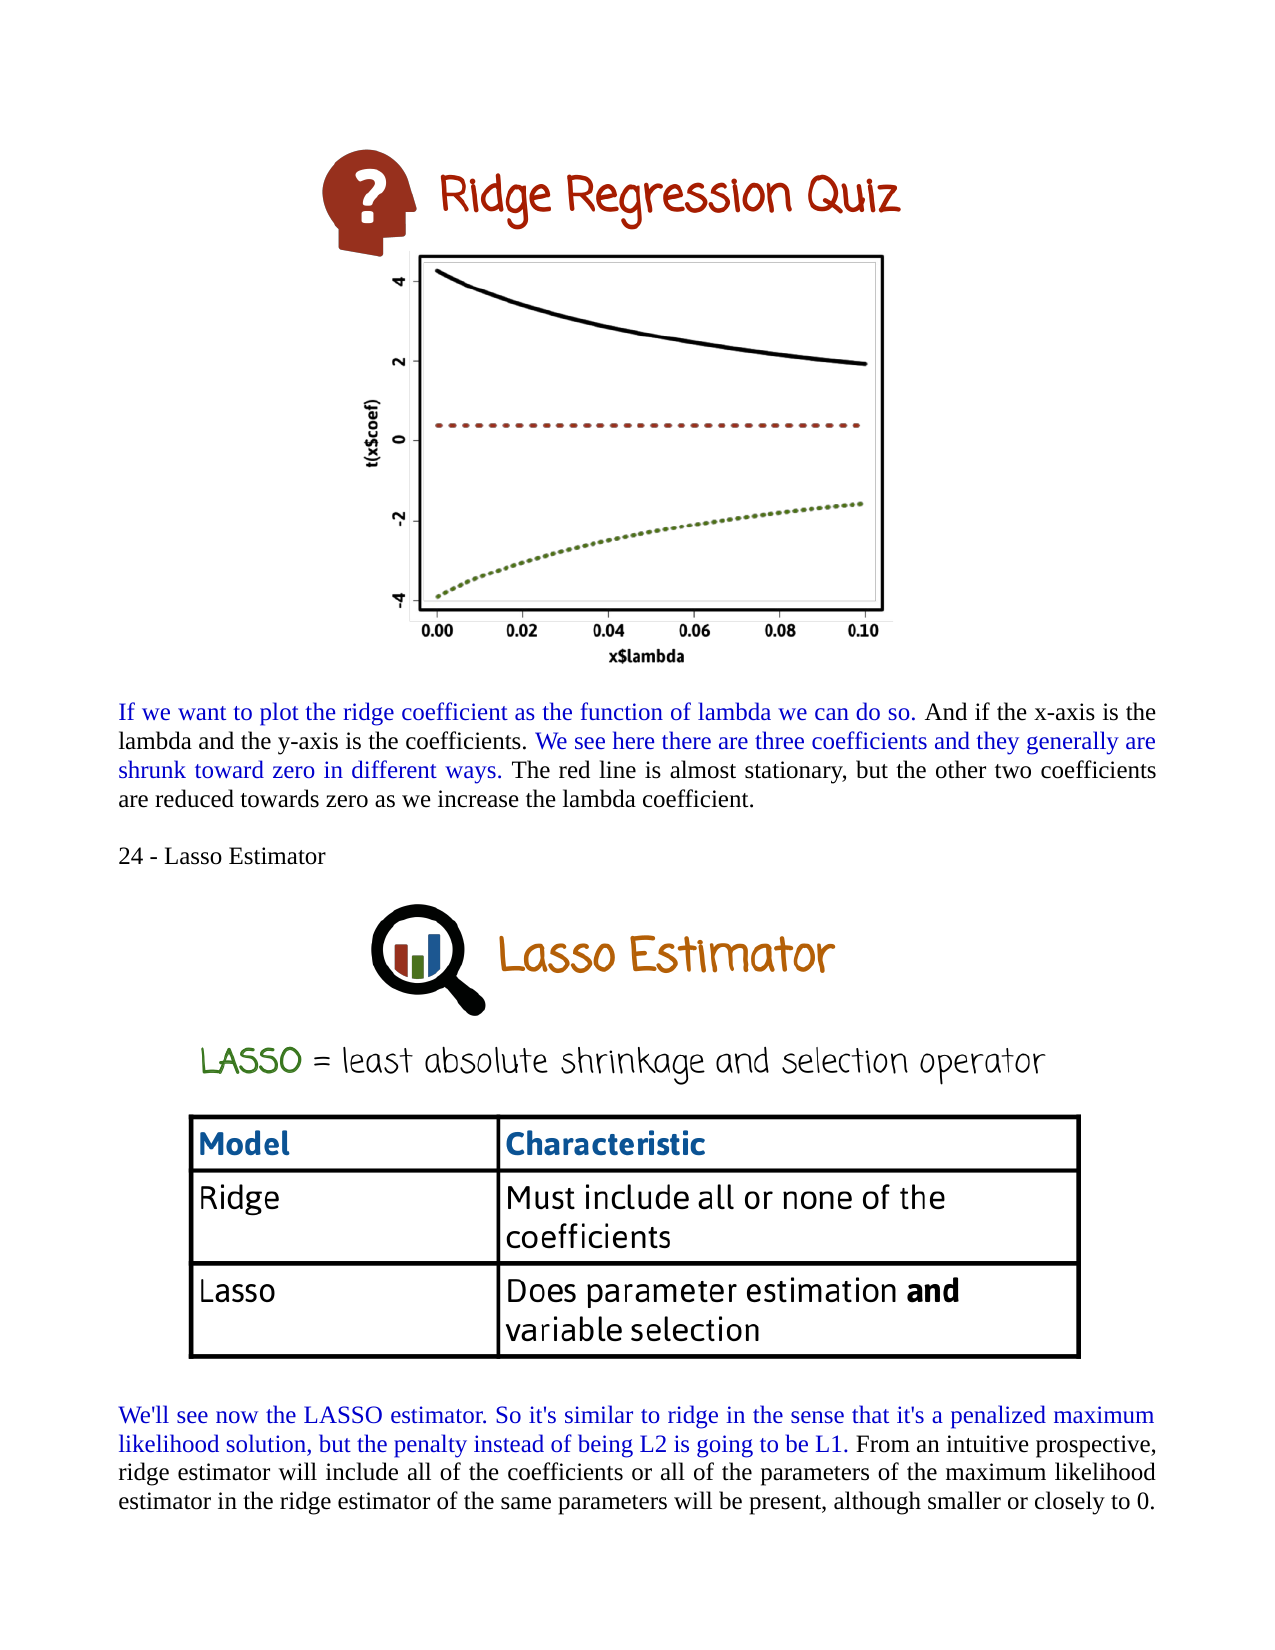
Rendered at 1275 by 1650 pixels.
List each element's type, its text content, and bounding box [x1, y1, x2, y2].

picture [118, 146, 1157, 669]
picture [118, 898, 1157, 1372]
text 24 - Lasso Estimator [118, 841, 1157, 870]
text If we want to plot the ridge coefficient as the function of lambda we can do so. And if the x-axis is the lambda and the y-axis is the coefficients. We see here there are three coefficients and they generally are shrunk toward zero in different ways. The red line is almost stationary, but the other two coefficients are reduced towards zero as we increase the lambda coefficient. [118, 697, 1157, 812]
text We'll see now the LASSO estimator. So it's similar to ridge in the sense that it's a penalized maximum likelihood solution, but the penalty instead of being L2 is going to be L1. From an intuitive prospective, ridge estimator will include all of the coefficients or all of the parameters of the maximum likelihood estimator in the ridge estimator of the same parameters will be present, although smaller or closely to 0. [118, 1400, 1157, 1515]
